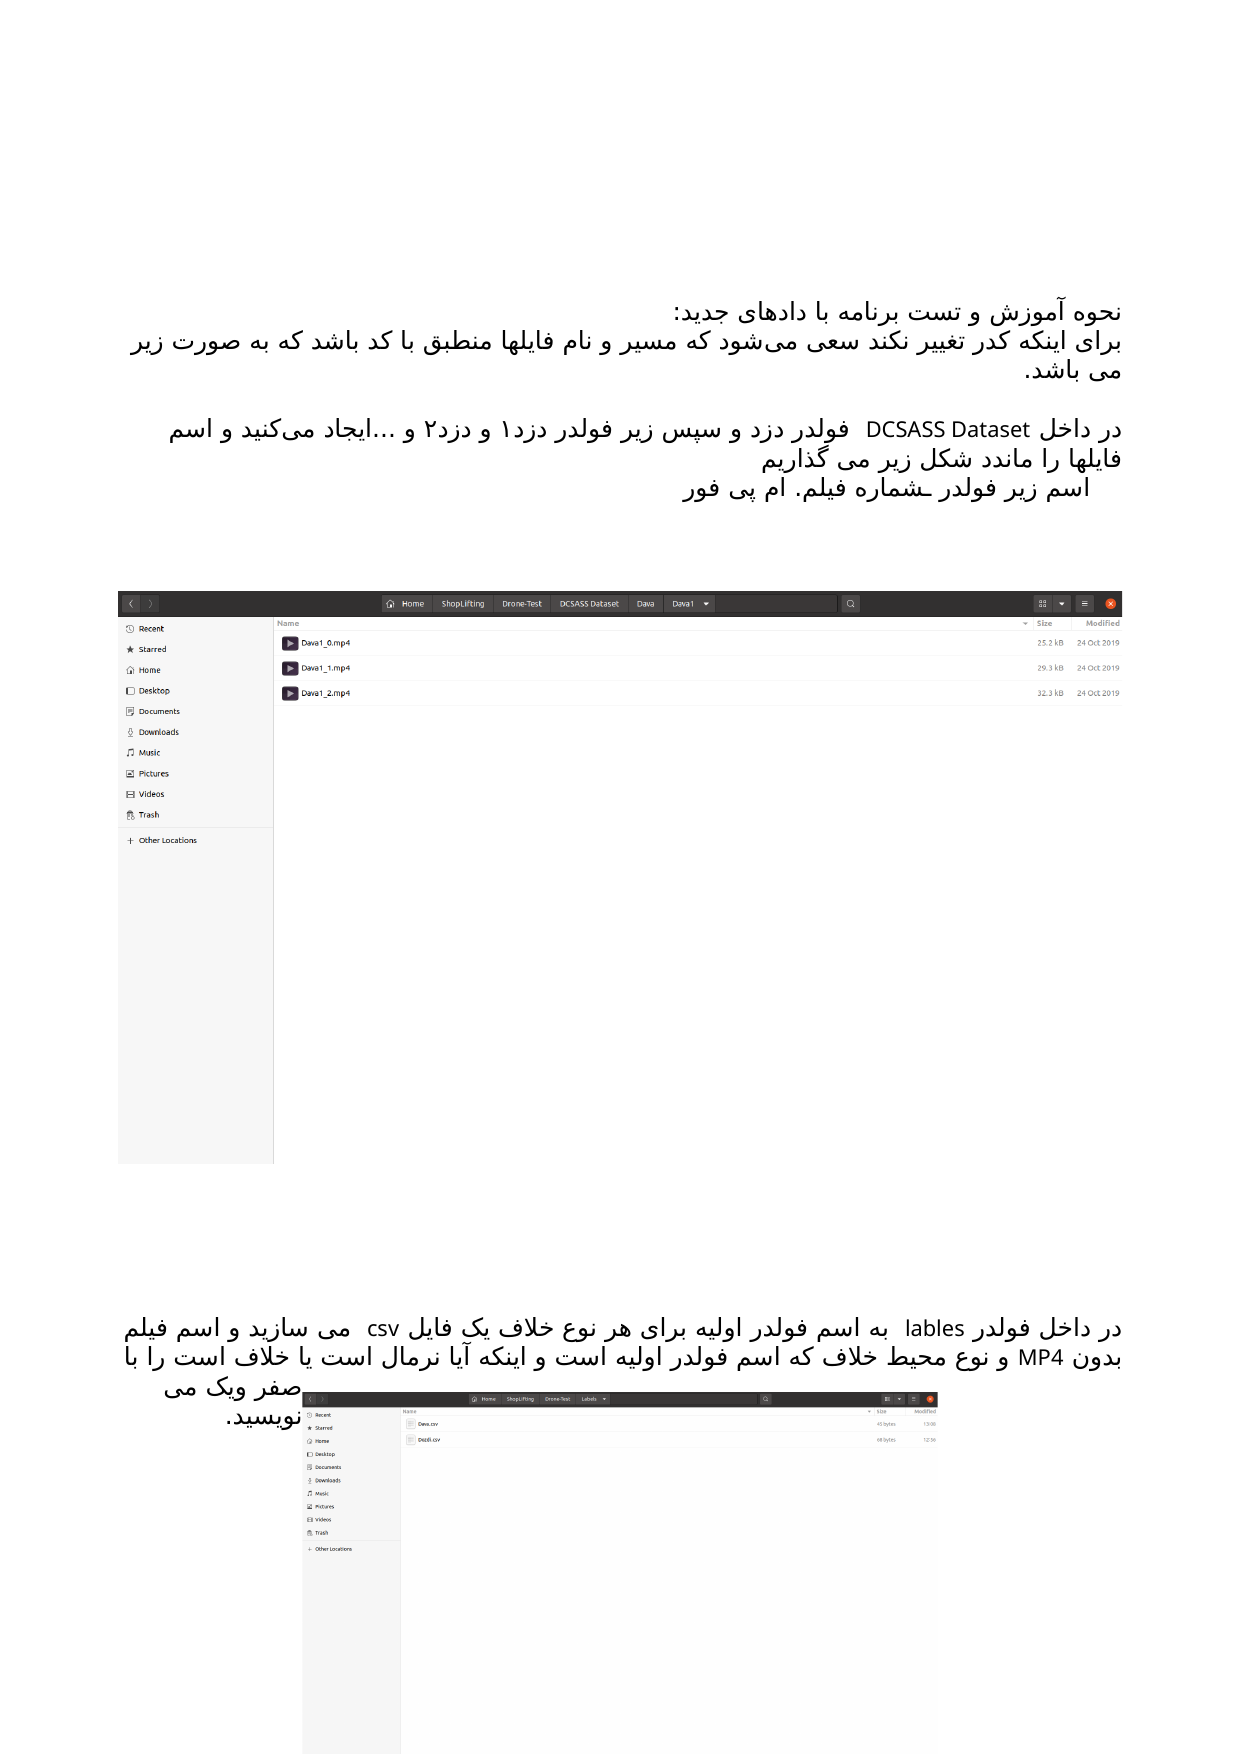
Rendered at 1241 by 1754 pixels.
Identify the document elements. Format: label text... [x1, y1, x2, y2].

text در داخل فولدر lables به اسم فولدر اولیه برای هر نوع خلاف یک فایل csv می سازید و اسم فیلم بدون MP4 و نوع محیط خلاف که اسم فولدر اولیه است و اینکه آیا نرمال است یا خلاف است را با صفر ویک می نویسید. [118, 1313, 1122, 1431]
picture [302, 1392, 938, 1754]
text نحوه آموزش و تست برنامه با دادهای جدید: [118, 297, 1122, 326]
text برای اینکه کدر تغییر نکند سعی می‌شود که مسیر و نام فایلها منطبق با کد باشد که به صورت زیر می باشد. [118, 326, 1122, 384]
picture [118, 591, 1123, 1164]
text در داخل DCSASS Dataset فولدر دزد و سپس زیر فولدر دزد۱ و دزد۲ و ...ایجاد می‌کنید و اسم فایلها را ماندد شکل زیر می گذاریم [118, 414, 1122, 473]
text اسم زیر فولدر ـشماره فیلم. ام پی فور [118, 473, 1122, 502]
